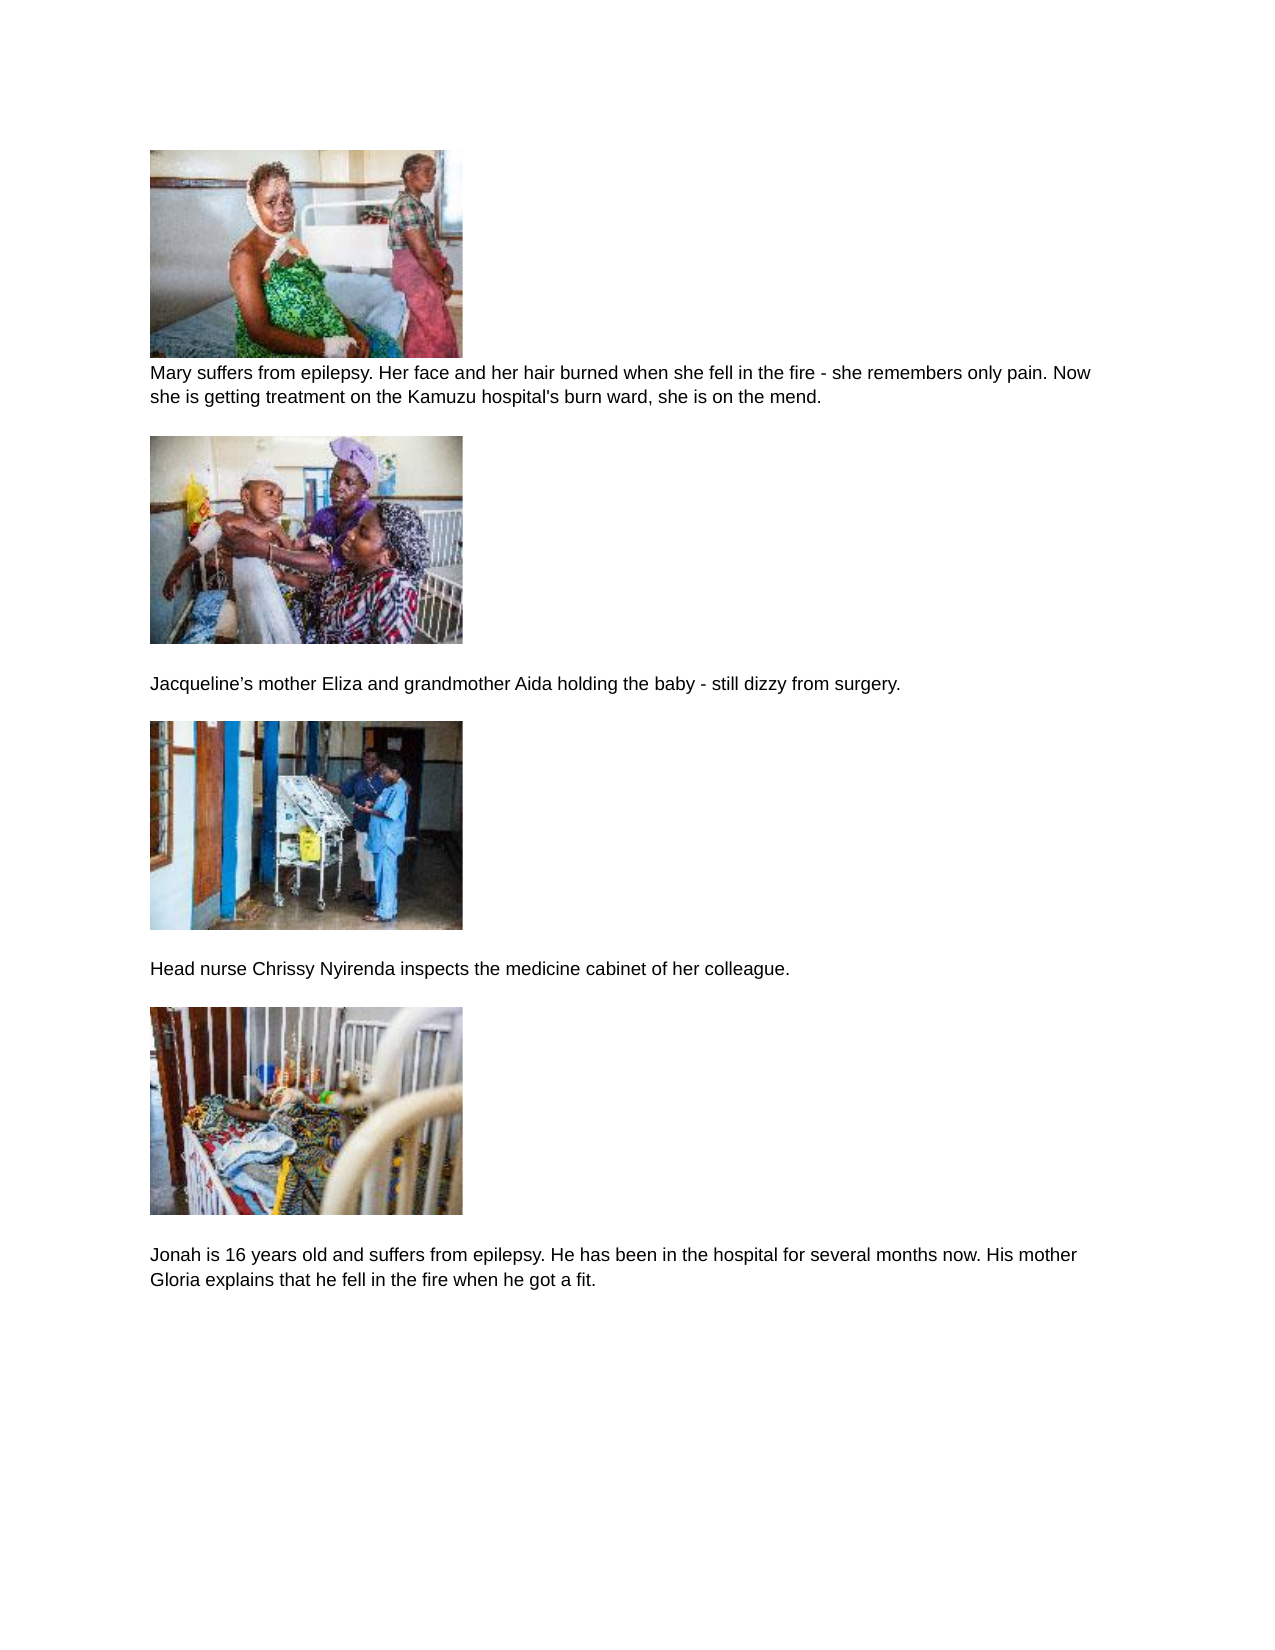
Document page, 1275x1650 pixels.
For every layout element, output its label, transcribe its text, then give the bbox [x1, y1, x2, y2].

picture [150, 436, 463, 644]
picture [150, 1007, 463, 1215]
text Jacqueline’s mother Eliza and grandmother Aida holding the baby - still dizzy from surgery. [150, 672, 1125, 694]
picture [150, 150, 463, 358]
picture [150, 721, 463, 930]
text Jonah is 16 years old and suffers from epilepsy. He has been in the hospital for several months now. His mother Gloria explains that he fell in the fire when he got a fit. [150, 1243, 1125, 1290]
text Mary suffers from epilepsy. Her face and her hair burned when she fell in the fire - she remembers only pain. Now she is getting treatment on the Kamuzu hospital's burn ward, she is on the mend. [150, 362, 1125, 408]
text Head nurse Chrissy Nyirenda inspects the medicine cabinet of her colleague. [150, 958, 1125, 979]
